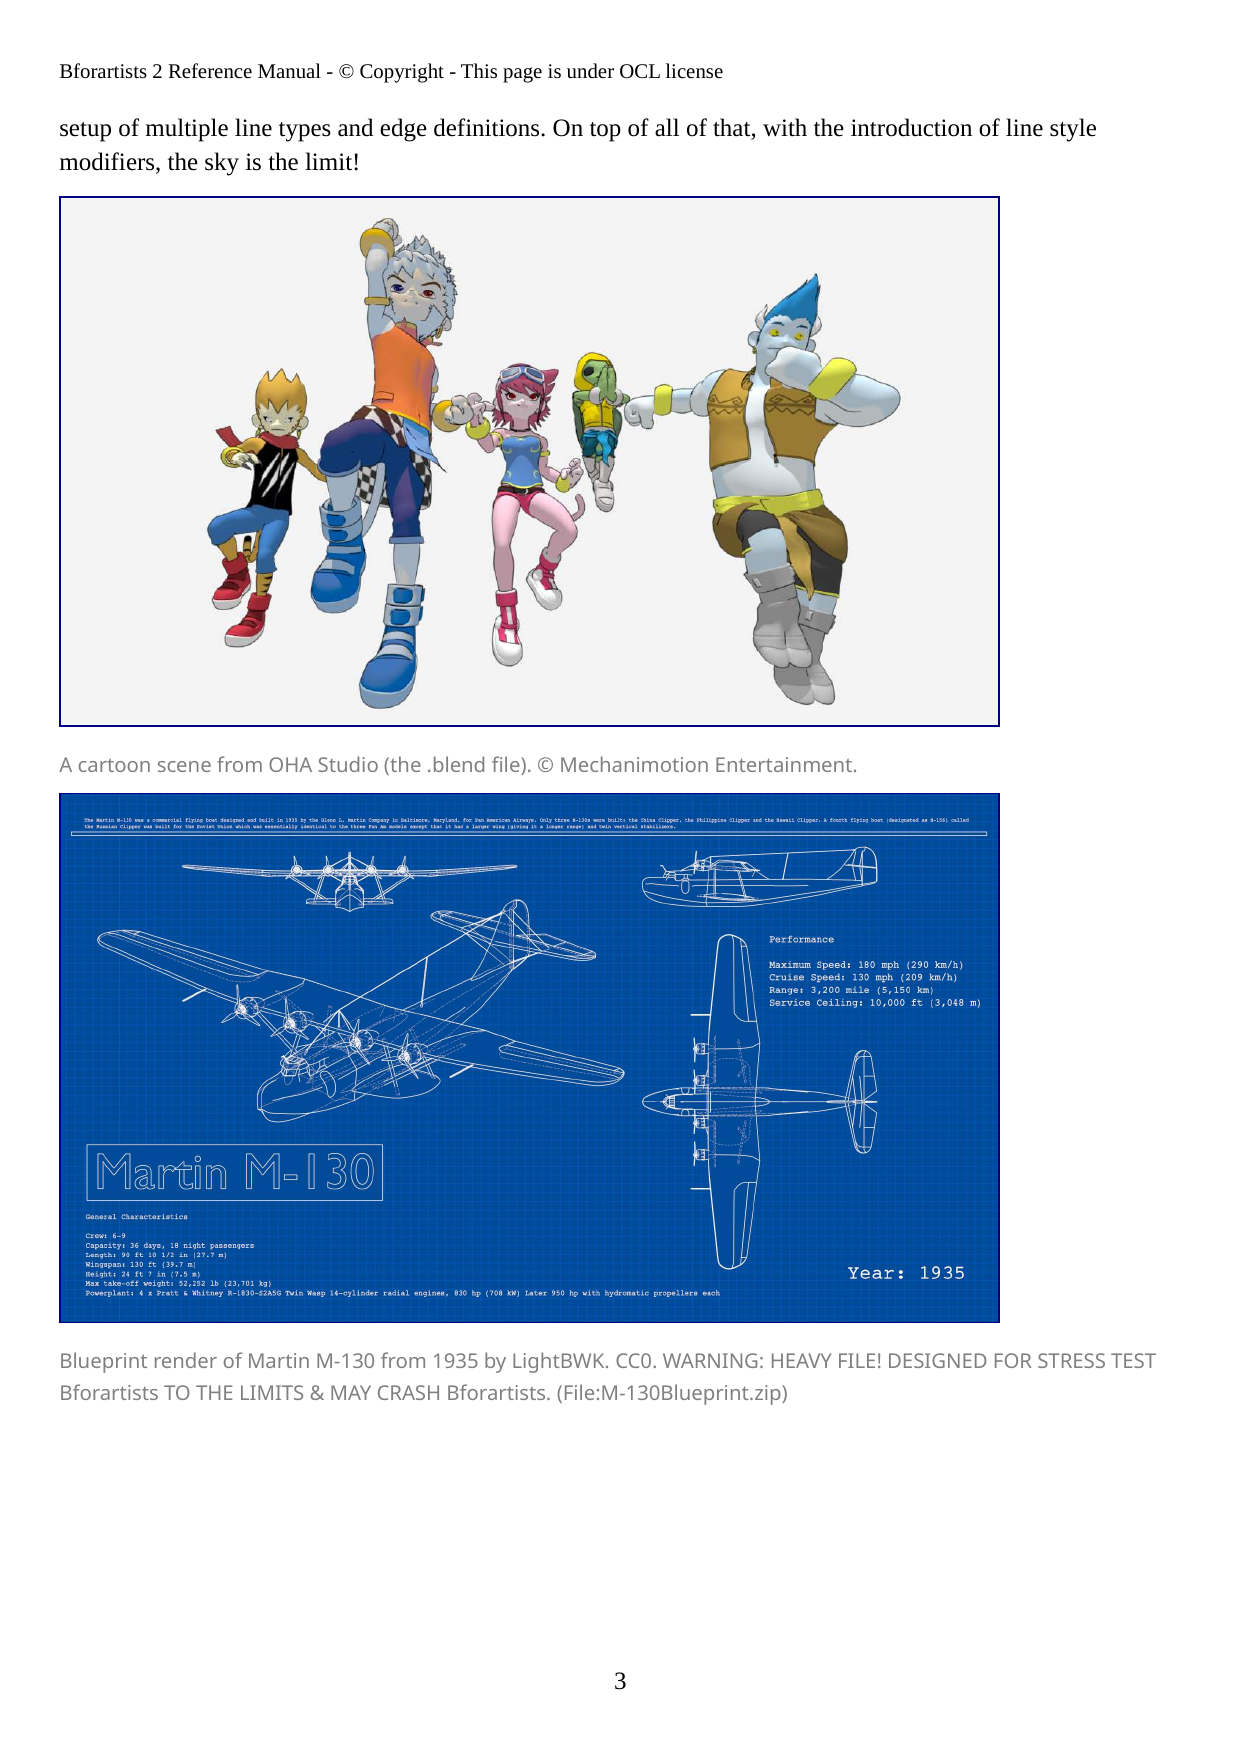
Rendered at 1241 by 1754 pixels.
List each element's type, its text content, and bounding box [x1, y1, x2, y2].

picture [61, 198, 998, 725]
picture [61, 794, 998, 1322]
text A cartoon scene from OHA Studio (the .blend file). © Mechanimotion Entertainment. [59, 747, 1181, 778]
text setup of multiple line types and edge definitions. On top of all of that, with the introduction of line style modifiers, the sky is the limit! [59, 113, 1181, 176]
text Blueprint render of Martin M-130 from 1935 by LightBWK. CC0. WARNING: HEAVY FILE! DESIGNED FOR STRESS TEST Bforartists TO THE LIMITS & MAY CRASH Bforartists. (File:M-130Blueprint.zip) [59, 1343, 1181, 1406]
